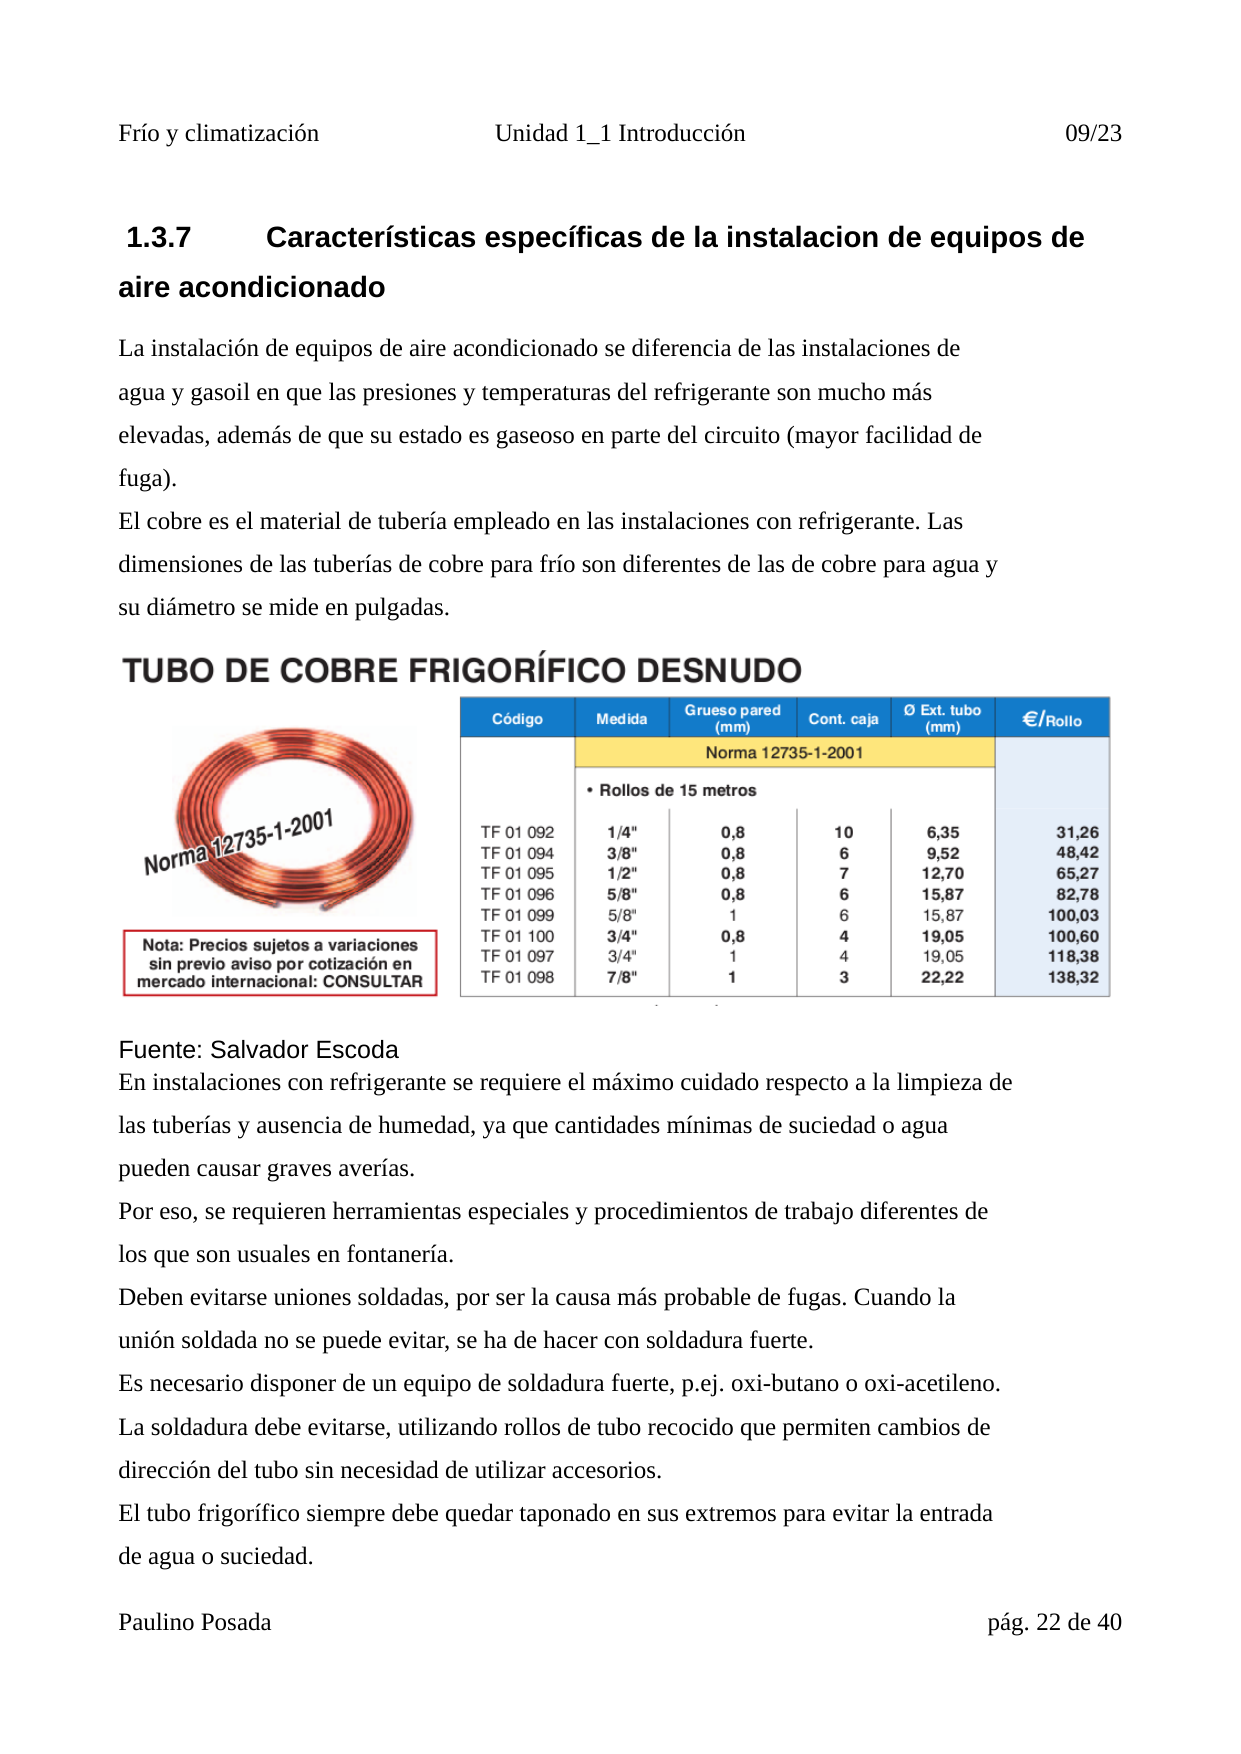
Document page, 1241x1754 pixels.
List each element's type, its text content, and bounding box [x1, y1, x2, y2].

text pueden causar graves averías. [118, 1153, 1122, 1182]
text En instalaciones con refrigerante se requiere el máximo cuidado respecto a la limpieza de [118, 1067, 1122, 1095]
text El cobre es el material de tubería empleado en las instalaciones con refrigerante. Las [118, 506, 1122, 535]
text dirección del tubo sin necesidad de utilizar accesorios. [118, 1455, 1122, 1483]
text dimensiones de las tuberías de cobre para frío son diferentes de las de cobre para agua y [118, 549, 1122, 578]
picture [118, 650, 1123, 1006]
text La instalación de equipos de aire acondicionado se diferencia de las instalaciones de [118, 333, 1122, 362]
text unión soldada no se puede evitar, se ha de hacer con soldadura fuerte. [118, 1325, 1122, 1354]
text los que son usuales en fontanería. [118, 1239, 1122, 1268]
subtitle Características específicas de la instalacion de equipos de aire acondicionado [118, 220, 1122, 304]
text fuga). [118, 463, 1122, 492]
text las tuberías y ausencia de humedad, ya que cantidades mínimas de suciedad o agua [118, 1110, 1122, 1138]
text su diámetro se mide en pulgadas. [118, 592, 1122, 621]
text elevadas, además de que su estado es gaseoso en parte del circuito (mayor facilidad de [118, 420, 1122, 448]
text de agua o suciedad. [118, 1541, 1122, 1570]
text Por eso, se requieren herramientas especiales y procedimientos de trabajo diferentes de [118, 1196, 1122, 1225]
text Deben evitarse uniones soldadas, por ser la causa más probable de fugas. Cuando la [118, 1282, 1122, 1311]
text La soldadura debe evitarse, utilizando rollos de tubo recocido que permiten cambios de [118, 1412, 1122, 1440]
text Es necesario disponer de un equipo de soldadura fuerte, p.ej. oxi-butano o oxi-acetileno. [118, 1368, 1122, 1397]
text El tubo frigorífico siempre debe quedar taponado en sus extremos para evitar la entrada [118, 1498, 1122, 1527]
text agua y gasoil en que las presiones y temperaturas del refrigerante son mucho más [118, 377, 1122, 405]
